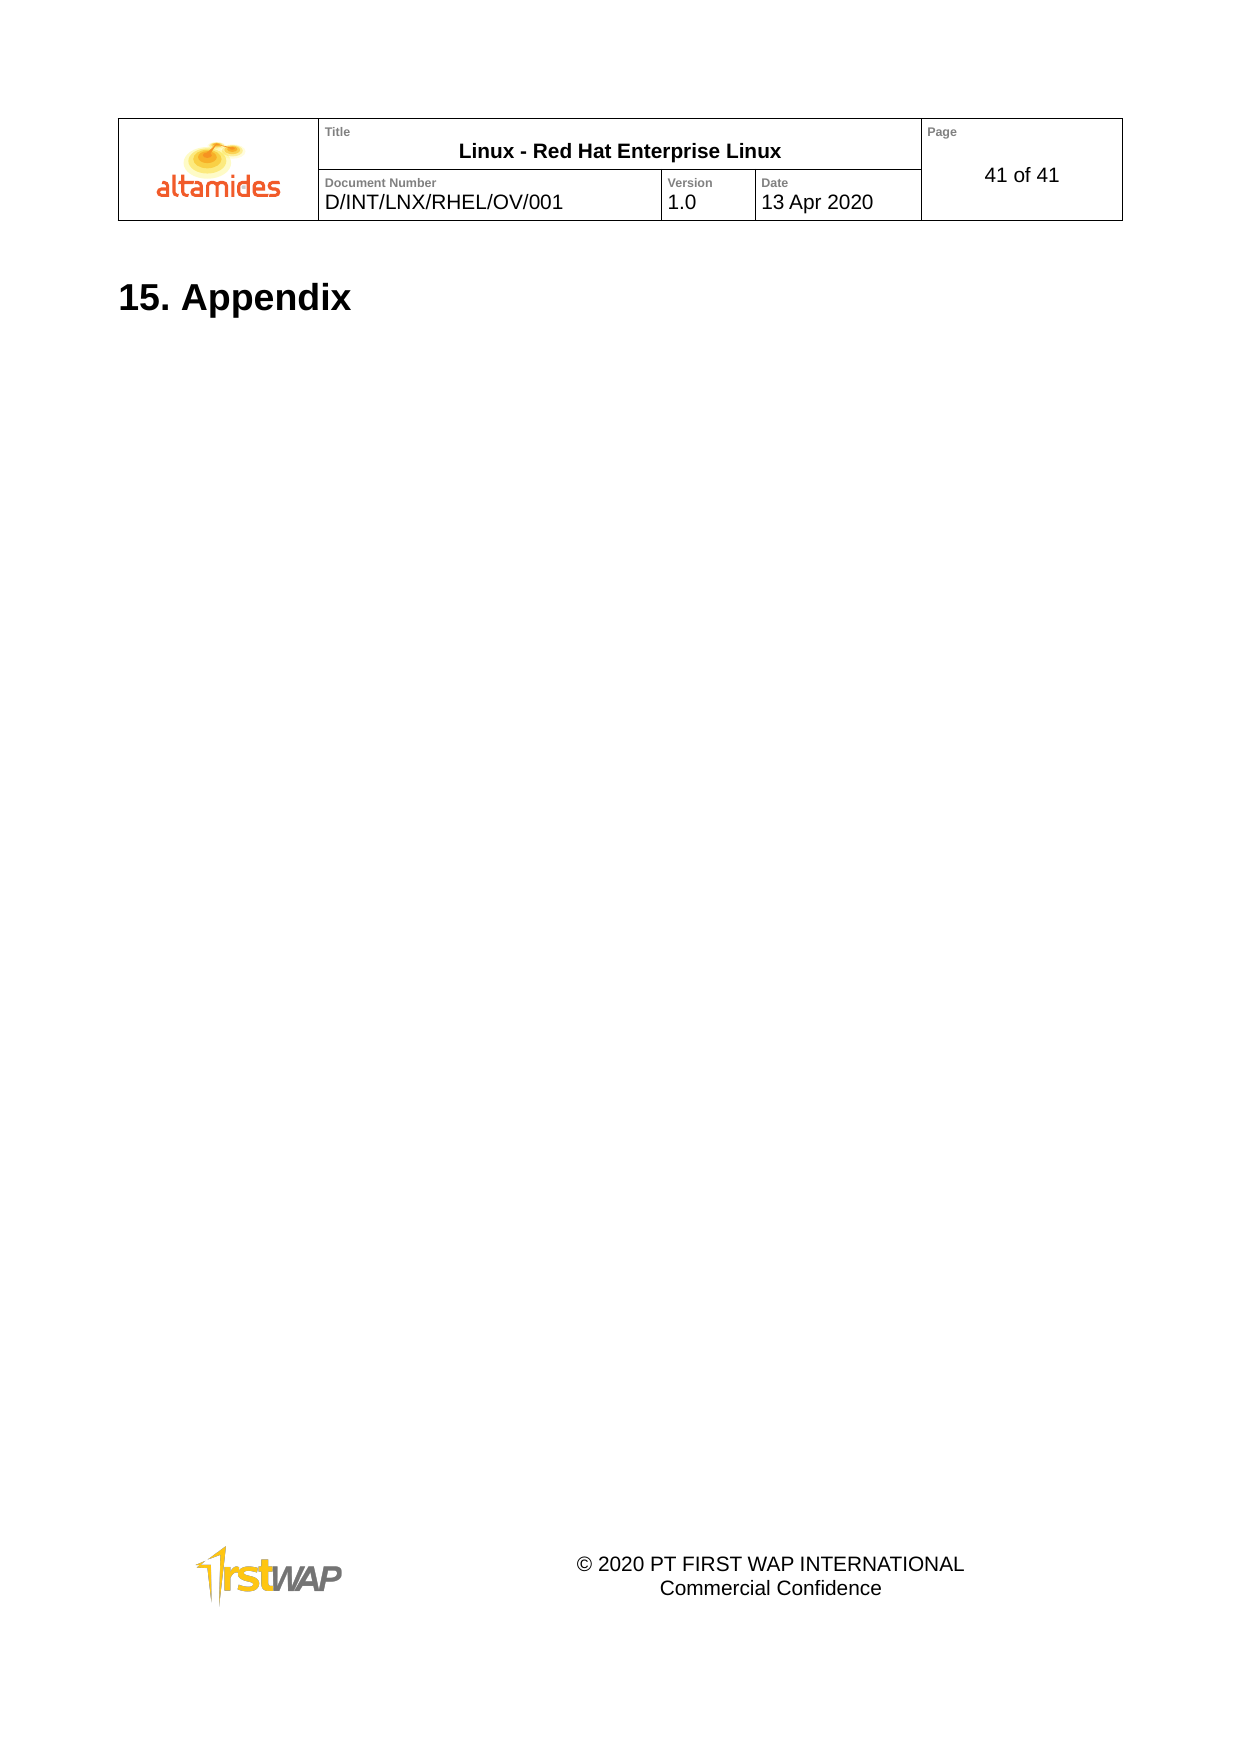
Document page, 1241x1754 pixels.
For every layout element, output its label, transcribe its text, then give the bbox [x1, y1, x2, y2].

subtitle Appendix [118, 275, 1122, 318]
picture [195, 1546, 342, 1607]
